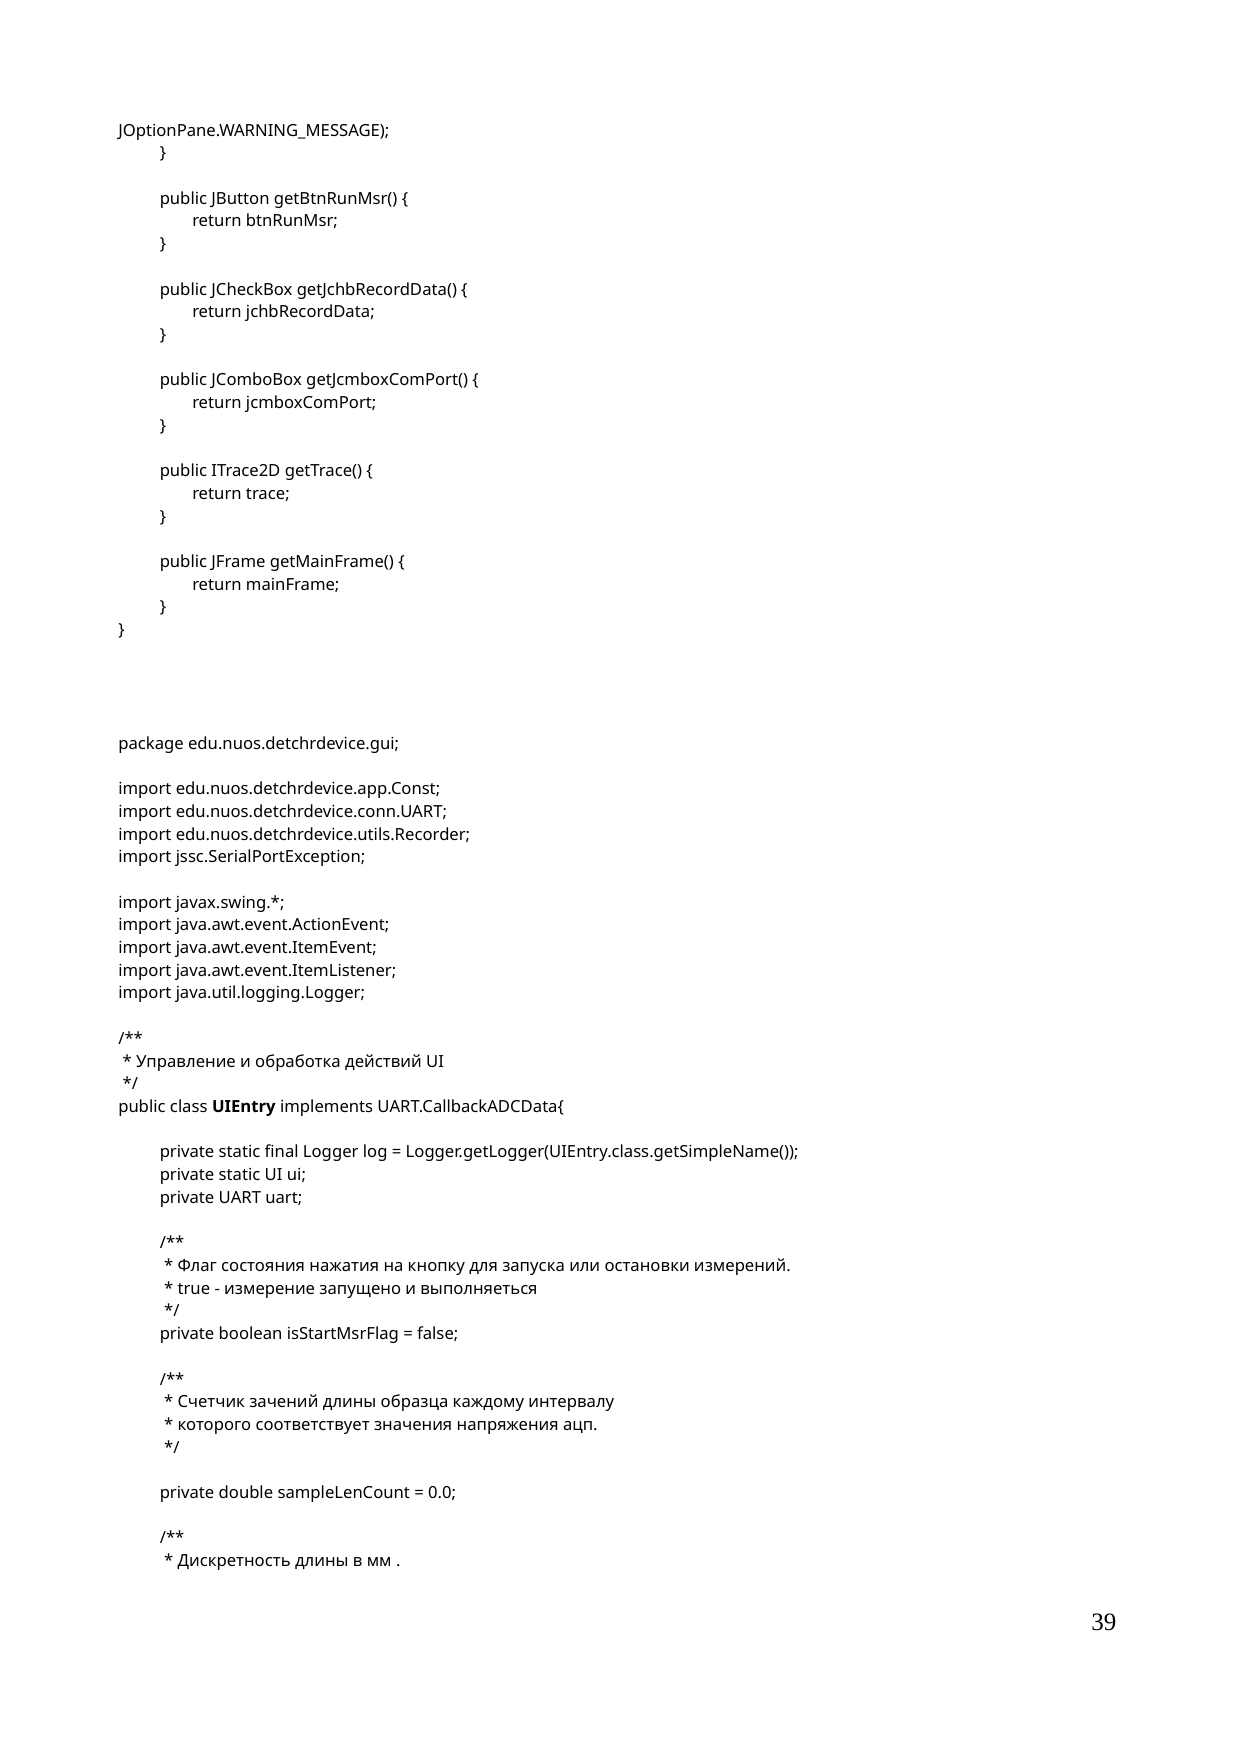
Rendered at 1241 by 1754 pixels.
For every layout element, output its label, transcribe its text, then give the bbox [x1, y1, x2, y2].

text public JFrame getMainFrame() { [118, 549, 1122, 572]
text */ [118, 1072, 1122, 1094]
text * Управление и обработка действий UI [118, 1049, 1122, 1072]
text private boolean isStartMsrFlag = false; [118, 1322, 1122, 1344]
text private static final Logger log = Logger.getLogger(UIEntry.class.getSimpleName()); [118, 1140, 1122, 1163]
text } [118, 595, 1122, 618]
text private static UI ui; [118, 1163, 1122, 1185]
text } [118, 504, 1122, 527]
text /** [118, 1367, 1122, 1390]
text return btnRunMsr; [118, 209, 1122, 232]
text public ITrace2D getTrace() { [118, 459, 1122, 481]
text import java.awt.event.ItemEvent; [118, 936, 1122, 958]
text import java.util.logging.Logger; [118, 981, 1122, 1004]
text import edu.nuos.detchrdevice.app.Const; [118, 777, 1122, 799]
text } [118, 413, 1122, 436]
text public class UIEntry implements UART.CallbackADCData{ [118, 1094, 1122, 1117]
text } [118, 618, 1122, 640]
text return jchbRecordData; [118, 300, 1122, 322]
text */ [118, 1435, 1122, 1458]
text public JComboBox getJcmboxComPort() { [118, 368, 1122, 391]
text return mainFrame; [118, 572, 1122, 595]
text * true - измерение запущено и выполняеться [118, 1276, 1122, 1299]
text return trace; [118, 481, 1122, 504]
text package edu.nuos.detchrdevice.gui; [118, 731, 1122, 754]
text private UART uart; [118, 1185, 1122, 1208]
text import javax.swing.*; [118, 890, 1122, 913]
text public JButton getBtnRunMsr() { [118, 186, 1122, 209]
text } [118, 232, 1122, 254]
text */ [118, 1299, 1122, 1322]
text return jcmboxComPort; [118, 391, 1122, 413]
text public JCheckBox getJchbRecordData() { [118, 277, 1122, 300]
text * Счетчик зачений длины образца каждому интервалу [118, 1390, 1122, 1412]
text * которого соответствует значения напряжения ацп. [118, 1412, 1122, 1435]
text /** [118, 1026, 1122, 1049]
text } [118, 141, 1122, 163]
text import edu.nuos.detchrdevice.conn.UART; [118, 799, 1122, 822]
text * Дискретность длины в мм . [118, 1549, 1122, 1571]
text /** [118, 1526, 1122, 1549]
text import edu.nuos.detchrdevice.utils.Recorder; [118, 822, 1122, 845]
text import jssc.SerialPortException; [118, 845, 1122, 867]
text import java.awt.event.ItemListener; [118, 958, 1122, 981]
text private double sampleLenCount = 0.0; [118, 1481, 1122, 1503]
text * Флаг состояния нажатия на кнопку для запуска или остановки измерений. [118, 1253, 1122, 1276]
text } [118, 322, 1122, 345]
text /** [118, 1231, 1122, 1253]
text JOptionPane.WARNING_MESSAGE); [118, 118, 1122, 141]
text import java.awt.event.ActionEvent; [118, 913, 1122, 936]
